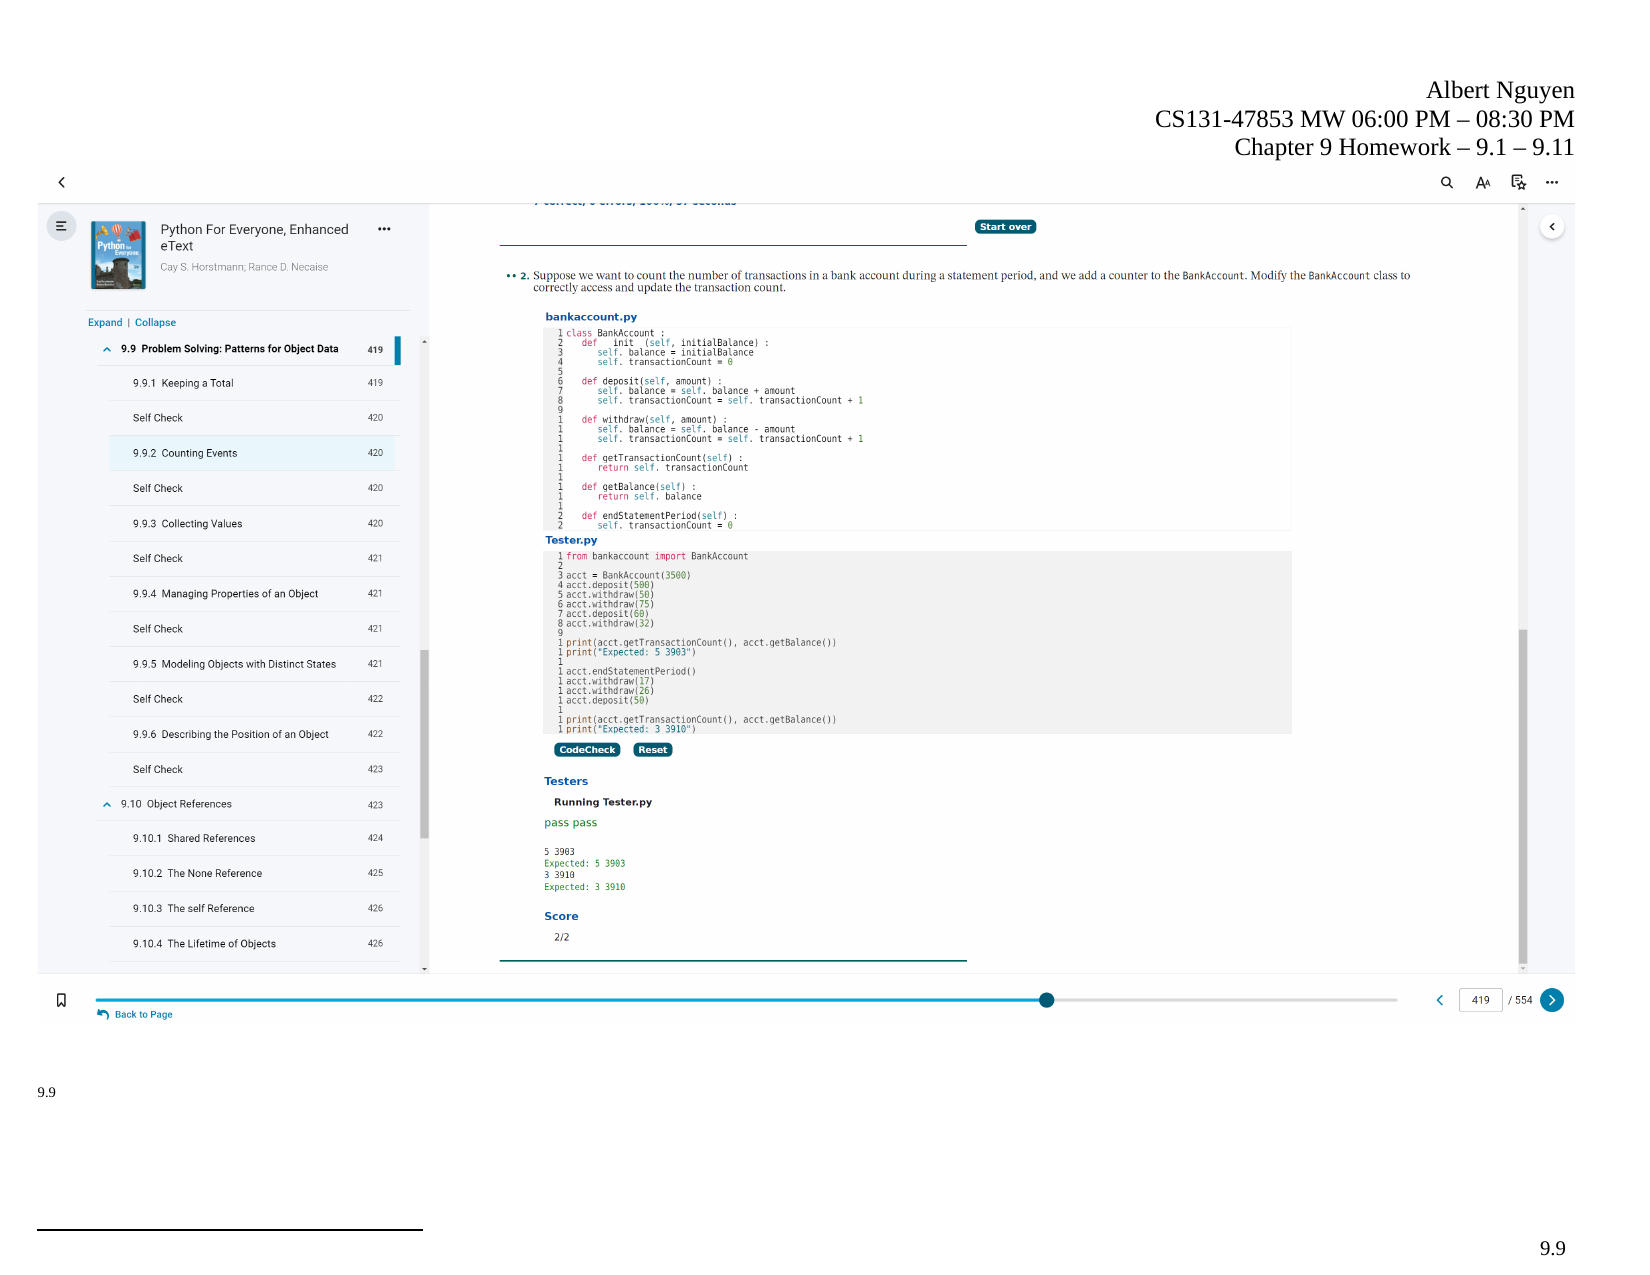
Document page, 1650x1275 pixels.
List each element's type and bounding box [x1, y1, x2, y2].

picture [37, 161, 1575, 1026]
